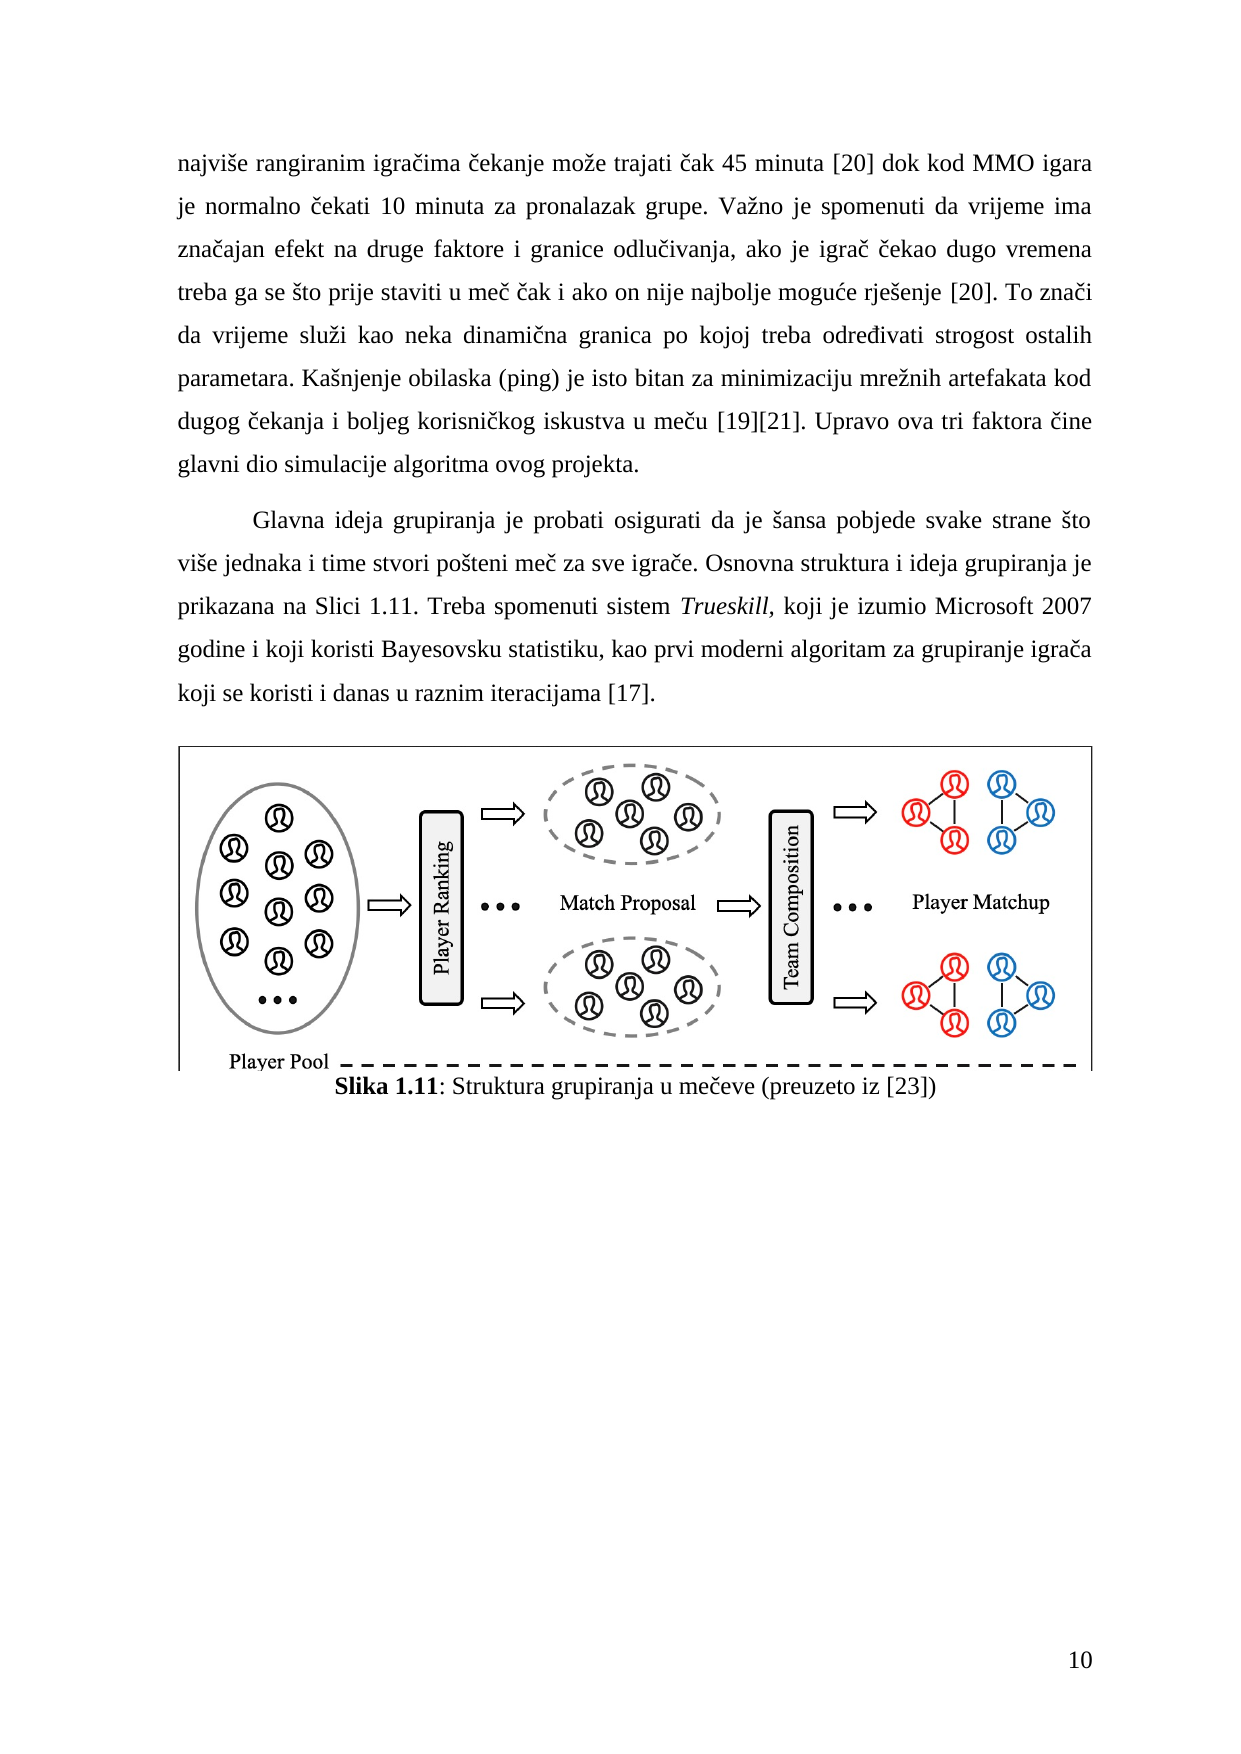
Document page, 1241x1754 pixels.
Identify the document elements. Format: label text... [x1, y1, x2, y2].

text Glavna ideja grupiranja je probati osigurati da je šansa pobjede svake strane što više jednaka i time stvori pošteni meč za sve igrače. Osnovna struktura i ideja grupiranja je prikazana na Slici 1.11. Treba spomenuti sistem Trueskill, koji je izumio Microsoft 2007 godine i koji koristi Bayesovsku statistiku, kao prvi moderni algoritam za grupiranje igrača koji se koristi i danas u raznim iteracijama [17]. [177, 505, 1092, 706]
text Slika 1.11: Struktura grupiranja u mečeve (preuzeto iz [23]) [177, 746, 1093, 1100]
text najviše rangiranim igračima čekanje može trajati čak 45 minuta [20] dok kod MMO igara je normalno čekati 10 minuta za pronalazak grupe. Važno je spomenuti da vrijeme ima značajan efekt na druge faktore i granice odlučivanja, ako je igrač čekao dugo vremena treba ga se što prije staviti u meč čak i ako on nije najbolje moguće rješenje [20]. To znači da vrijeme služi kao neka dinamična granica po kojoj treba određivati strogost ostalih parametara. Kašnjenje obilaska (ping) je isto bitan za minimizaciju mrežnih artefakata kod dugog čekanja i boljeg korisničkog iskustva u meču [19][21]. Upravo ova tri faktora čine glavni dio simulacije algoritma ovog projekta. [177, 148, 1092, 478]
picture [178, 746, 1093, 1071]
